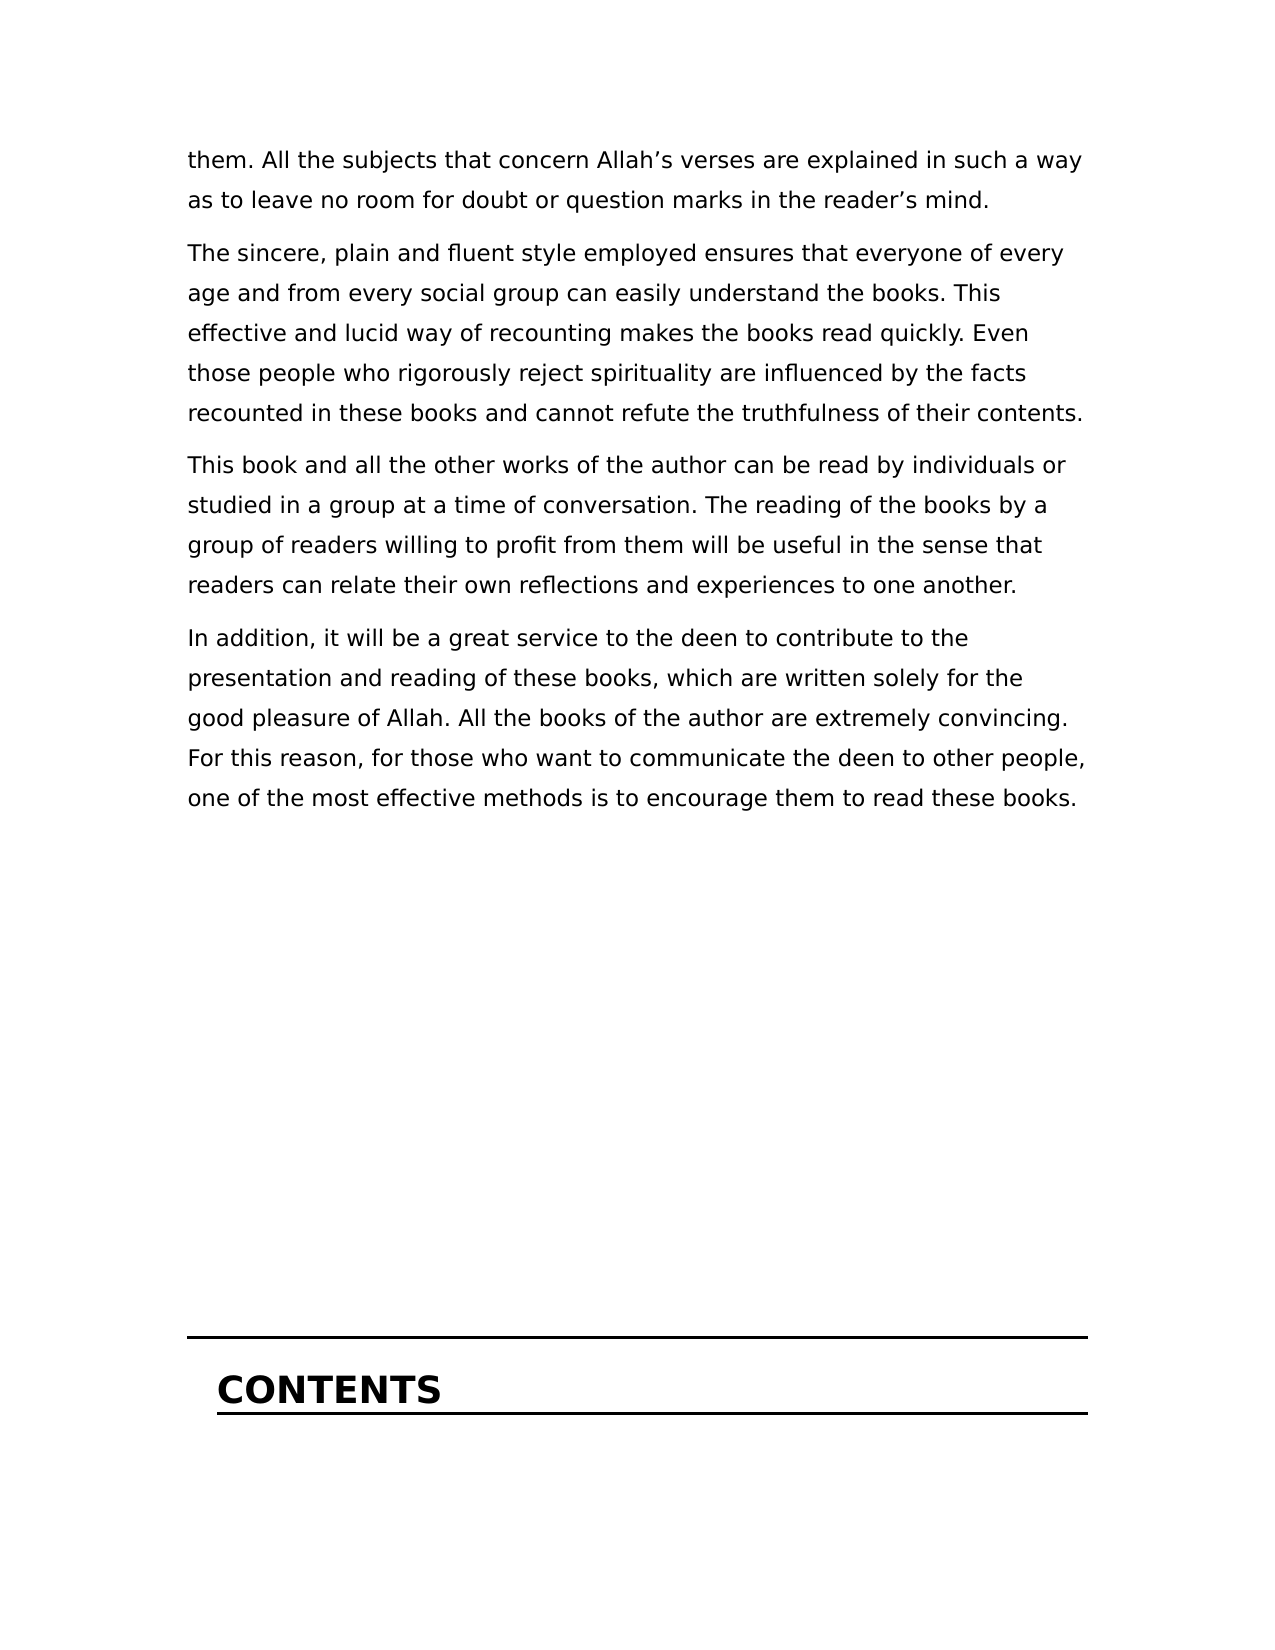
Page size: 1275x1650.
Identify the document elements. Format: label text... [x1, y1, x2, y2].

text The sincere, plain and fluent style employed ensures that everyone of every age and from every social group can easily understand the books. This effective and lucid way of recounting makes the books read quickly. Even those people who rigorously reject spirituality are influenced by the facts recounted in these books and cannot refute the truthfulness of their contents. [187, 240, 1088, 427]
text CONTENTS [217, 1368, 1088, 1412]
text This book and all the other works of the author can be read by individuals or studied in a group at a time of conversation. The reading of the books by a group of readers willing to profit from them will be useful in the sense that readers can relate their own reflections and experiences to one another. [187, 453, 1088, 599]
text In addition, it will be a great service to the deen to contribute to the presentation and reading of these books, which are written solely for the good pleasure of Allah. All the books of the author are extremely convincing. For this reason, for those who want to communicate the deen to other people, one of the most effective methods is to encourage them to read these books. [187, 625, 1088, 812]
text them. All the subjects that concern Allah’s verses are explained in such a way as to leave no room for doubt or question marks in the reader’s mind. [187, 148, 1088, 214]
